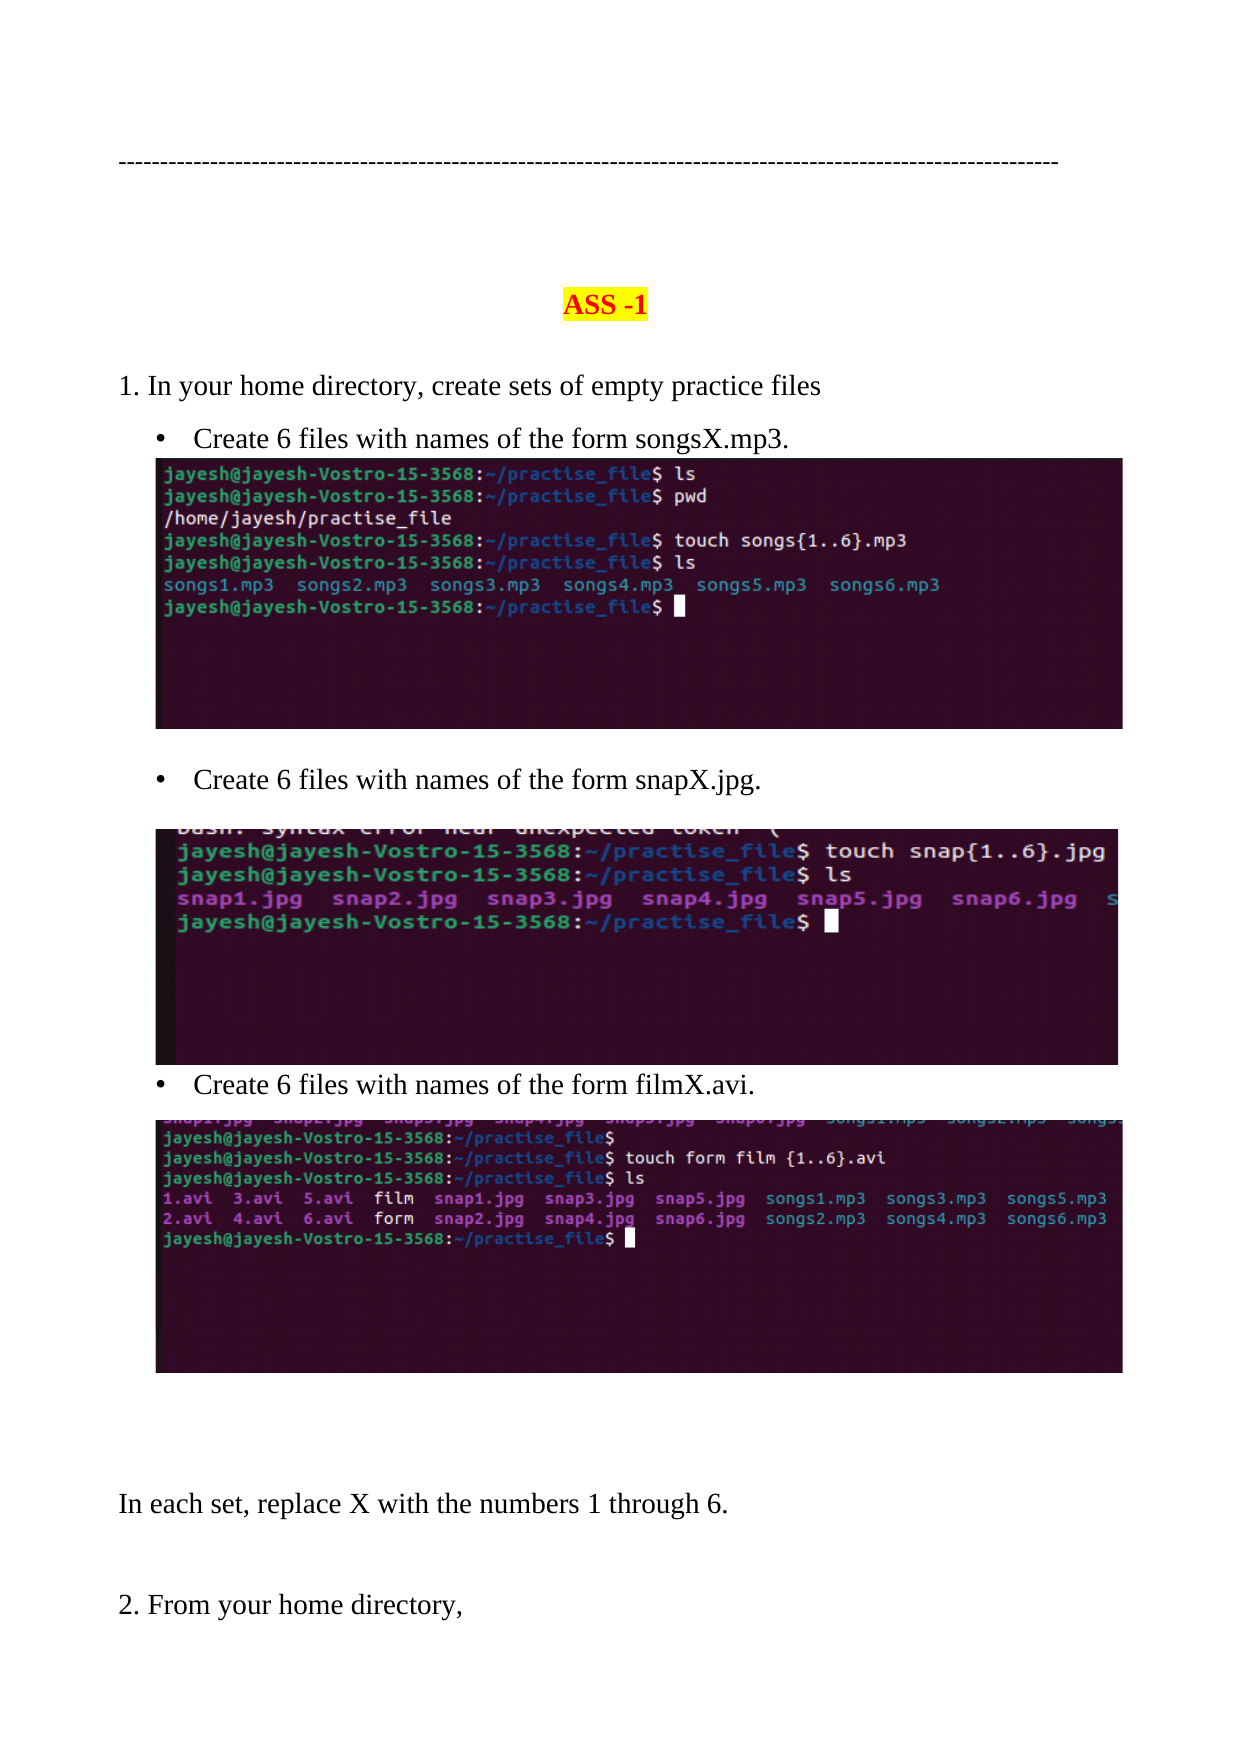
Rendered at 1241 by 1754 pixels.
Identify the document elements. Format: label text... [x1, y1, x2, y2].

list Create 6 files with names of the form songsX.mp3. [156, 421, 1122, 455]
text In each set, replace X with the numbers 1 through 6. [118, 1486, 1122, 1520]
text ----------------------------------------------------------------------------------------------------------------- [118, 146, 1122, 175]
text ASS -1 [118, 287, 1122, 321]
list Create 6 files with names of the form snapX.jpg. [156, 762, 1122, 796]
text 2. From your home directory, [118, 1587, 1122, 1621]
list Create 6 files with names of the form filmX.avi. [156, 1067, 1122, 1101]
text 1. In your home directory, create sets of empty practice files [118, 368, 1122, 401]
